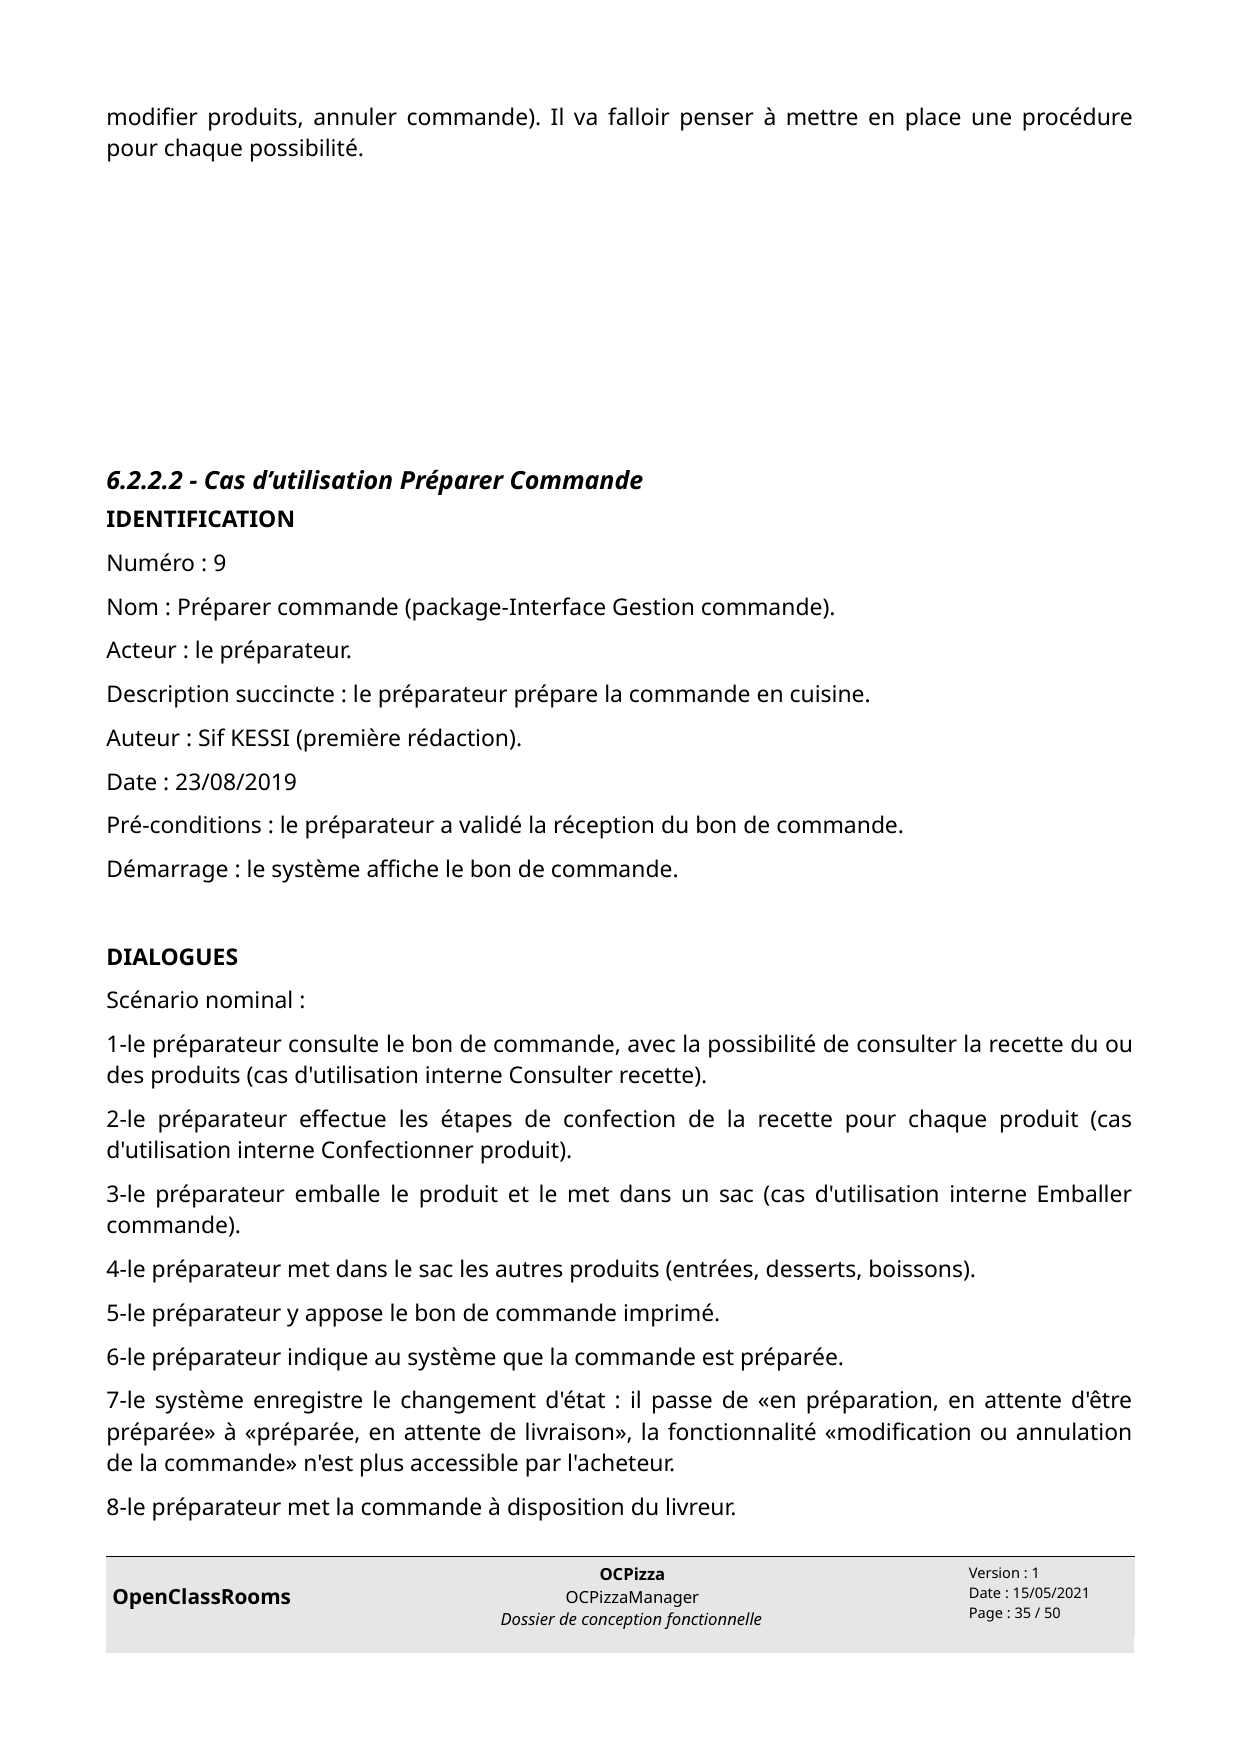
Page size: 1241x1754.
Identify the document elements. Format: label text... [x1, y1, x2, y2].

text 1-le préparateur consulte le bon de commande, avec la possibilité de consulter la recette du ou des produits (cas d'utilisation interne Consulter recette). [106, 1028, 1134, 1091]
text Acteur : le préparateur. [106, 634, 1134, 666]
text Description succincte : le préparateur prépare la commande en cuisine. [106, 678, 1134, 709]
text Démarrage : le système affiche le bon de commande. [106, 853, 1134, 884]
text Pré-conditions : le préparateur a validé la réception du bon de commande. [106, 809, 1134, 841]
text Scénario nominal : [106, 984, 1134, 1016]
text 4-le préparateur met dans le sac les autres produits (entrées, desserts, boissons). [106, 1253, 1134, 1284]
text 7-le système enregistre le changement d'état : il passe de «en préparation, en attente d'être préparée» à «préparée, en attente de livraison», la fonctionnalité «modification ou annulation de la commande» n'est plus accessible par l'acheteur. [106, 1384, 1134, 1478]
text 2-le préparateur effectue les étapes de confection de la recette pour chaque produit (cas d'utilisation interne Confectionner produit). [106, 1103, 1134, 1166]
text 6-le préparateur indique au système que la commande est préparée. [106, 1341, 1134, 1372]
text 3-le préparateur emballe le produit et le met dans un sac (cas d'utilisation interne Emballer commande). [106, 1178, 1134, 1241]
text Date : 23/08/2019 [106, 766, 1134, 797]
text DIALOGUES [106, 941, 1134, 972]
text 5-le préparateur y appose le bon de commande imprimé. [106, 1297, 1134, 1328]
subtitle Cas d’utilisation Préparer Commande [106, 463, 1134, 497]
text 8-le préparateur met la commande à disposition du livreur. [106, 1491, 1134, 1522]
text IDENTIFICATION [106, 503, 1134, 534]
text Auteur : Sif KESSI (première rédaction). [106, 722, 1134, 753]
text Nom : Préparer commande (package-Interface Gestion commande). [106, 591, 1134, 622]
text Numéro : 9 [106, 547, 1134, 578]
text modifier produits, annuler commande). Il va falloir penser à mettre en place une procédure pour chaque possibilité. [106, 100, 1134, 163]
